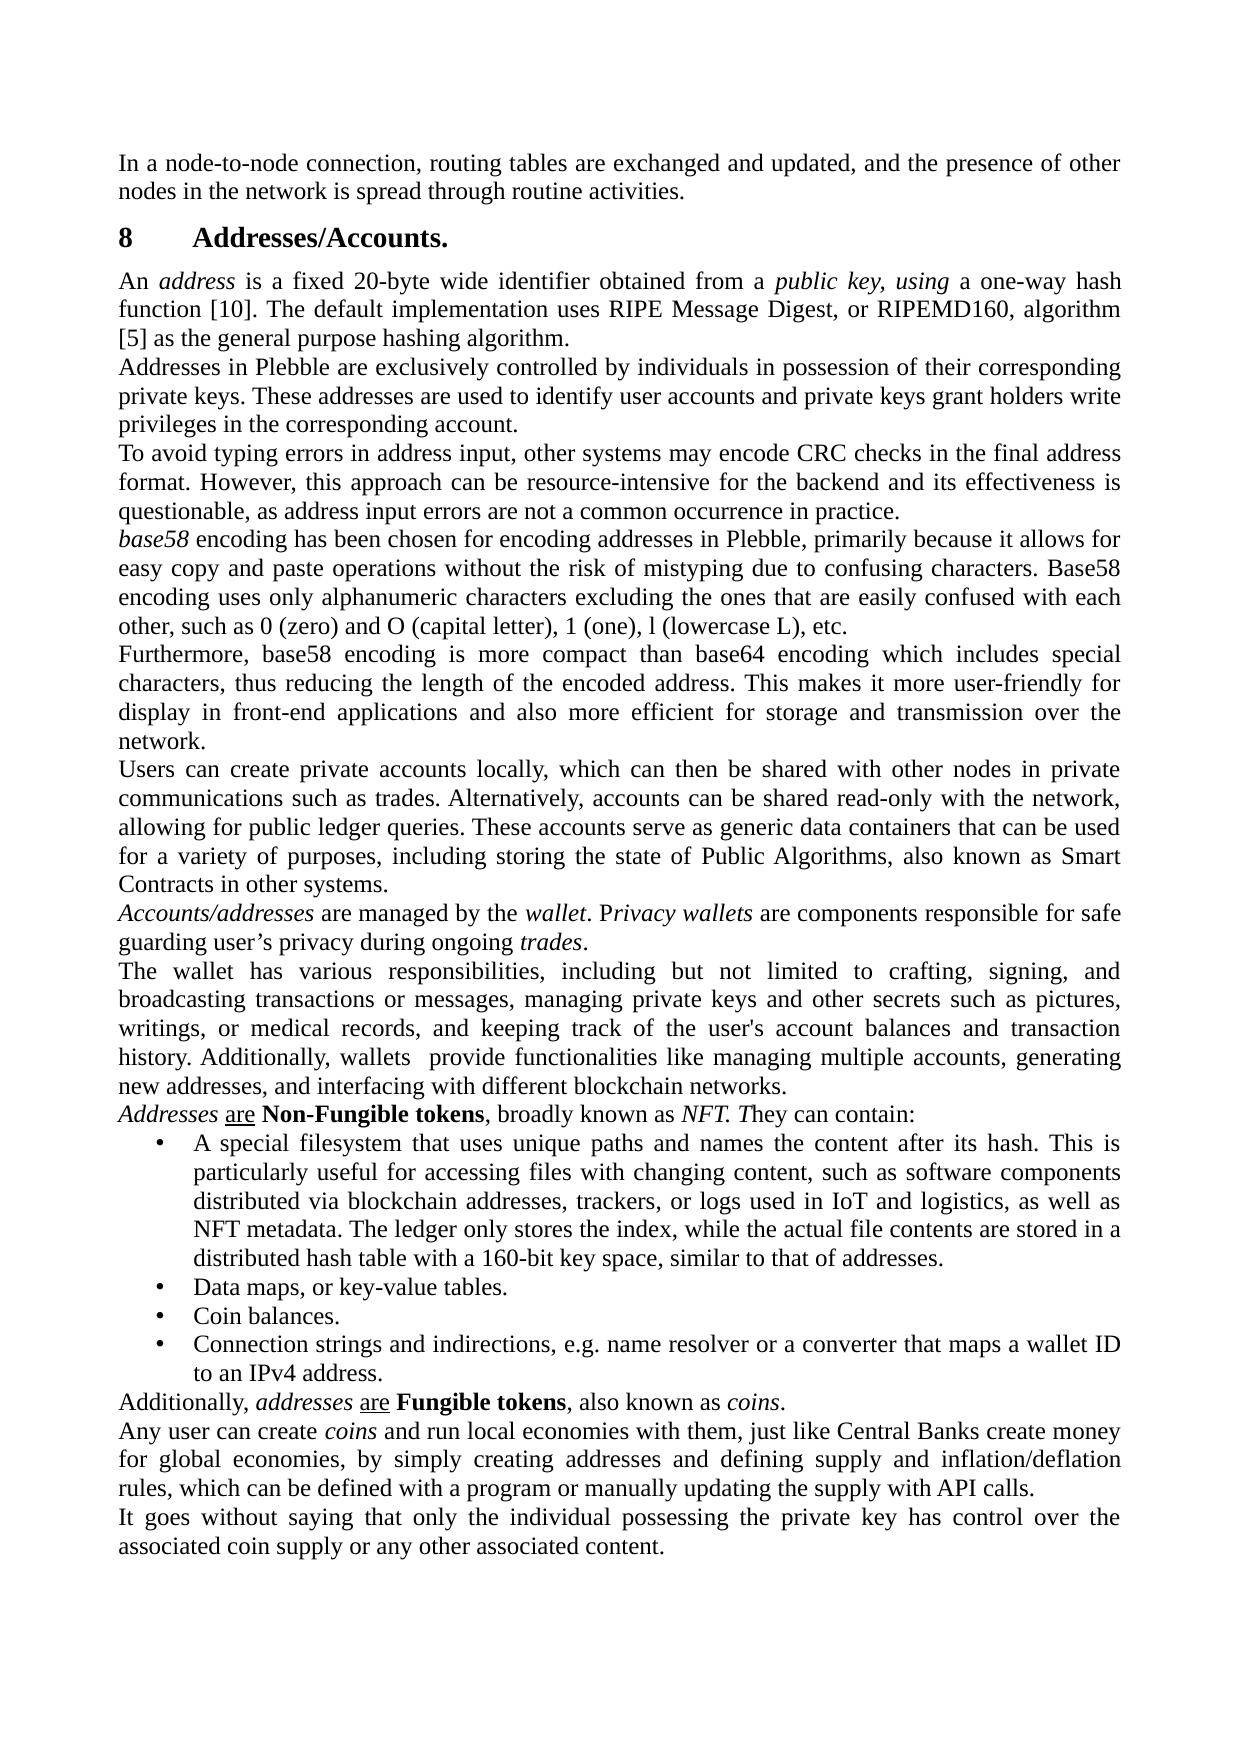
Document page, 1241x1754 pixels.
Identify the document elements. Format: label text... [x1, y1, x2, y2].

text An address is a fixed 20-byte wide identifier obtained from a public key, using a one-way hash function [10]. The default implementation uses RIPE Message Digest, or RIPEMD160, algorithm [5] as the general purpose hashing algorithm. [118, 266, 1122, 352]
text Addresses are Non-Fungible tokens, broadly known as NFT. They can contain: [118, 1099, 1122, 1128]
text Furthermore, base58 encoding is more compact than base64 encoding which includes special characters, thus reducing the length of the encoded address. This makes it more user-friendly for display in front-end applications and also more efficient for storage and transmission over the network. [118, 639, 1122, 754]
subtitle Addresses/Accounts. [118, 220, 1122, 253]
text base58 encoding has been chosen for encoding addresses in Plebble, primarily because it allows for easy copy and paste operations without the risk of mistyping due to confusing characters. Base58 encoding uses only alphanumeric characters excluding the ones that are easily confused with each other, such as 0 (zero) and O (capital letter), 1 (one), l (lowercase L), etc. [118, 524, 1122, 639]
list Coin balances. [156, 1301, 1122, 1329]
list Data maps, or key-value tables. [156, 1272, 1122, 1301]
text The wallet has various responsibilities, including but not limited to crafting, signing, and broadcasting transactions or messages, managing private keys and other secrets such as pictures, writings, or medical records, and keeping track of the user's account balances and transaction history. Additionally, wallets provide functionalities like managing multiple accounts, generating new addresses, and interfacing with different blockchain networks. [118, 956, 1122, 1099]
text In a node-to-node connection, routing tables are exchanged and updated, and the presence of other nodes in the network is spread through routine activities. [118, 148, 1122, 205]
text It goes without saying that only the individual possessing the private key has control over the associated coin supply or any other associated content. [118, 1502, 1122, 1559]
text Accounts/addresses are managed by the wallet. Privacy wallets are components responsible for safe guarding user’s privacy during ongoing trades. [118, 898, 1122, 956]
list Connection strings and indirections, e.g. name resolver or a converter that maps a wallet ID to an IPv4 address. [156, 1329, 1122, 1387]
text Addresses in Plebble are exclusively controlled by individuals in possession of their corresponding private keys. These addresses are used to identify user accounts and private keys grant holders write privileges in the corresponding account. [118, 352, 1122, 438]
text Any user can create coins and run local economies with them, just like Central Banks create money for global economies, by simply creating addresses and defining supply and inflation/deflation rules, which can be defined with a program or manually updating the supply with API calls. [118, 1416, 1122, 1502]
list A special filesystem that uses unique paths and names the content after its hash. This is particularly useful for accessing files with changing content, such as software components distributed via blockchain addresses, trackers, or logs used in IoT and logistics, as well as NFT metadata. The ledger only stores the index, while the actual file contents are stored in a distributed hash table with a 160-bit key space, similar to that of addresses. [156, 1128, 1122, 1272]
text Users can create private accounts locally, which can then be shared with other nodes in private communications such as trades. Alternatively, accounts can be shared read-only with the network, allowing for public ledger queries. These accounts serve as generic data containers that can be used for a variety of purposes, including storing the state of Public Algorithms, also known as Smart Contracts in other systems. [118, 754, 1122, 898]
text Additionally, addresses are Fungible tokens, also known as coins. [118, 1387, 1122, 1416]
text To avoid typing errors in address input, other systems may encode CRC checks in the final address format. However, this approach can be resource-intensive for the backend and its effectiveness is questionable, as address input errors are not a common occurrence in practice. [118, 438, 1122, 524]
